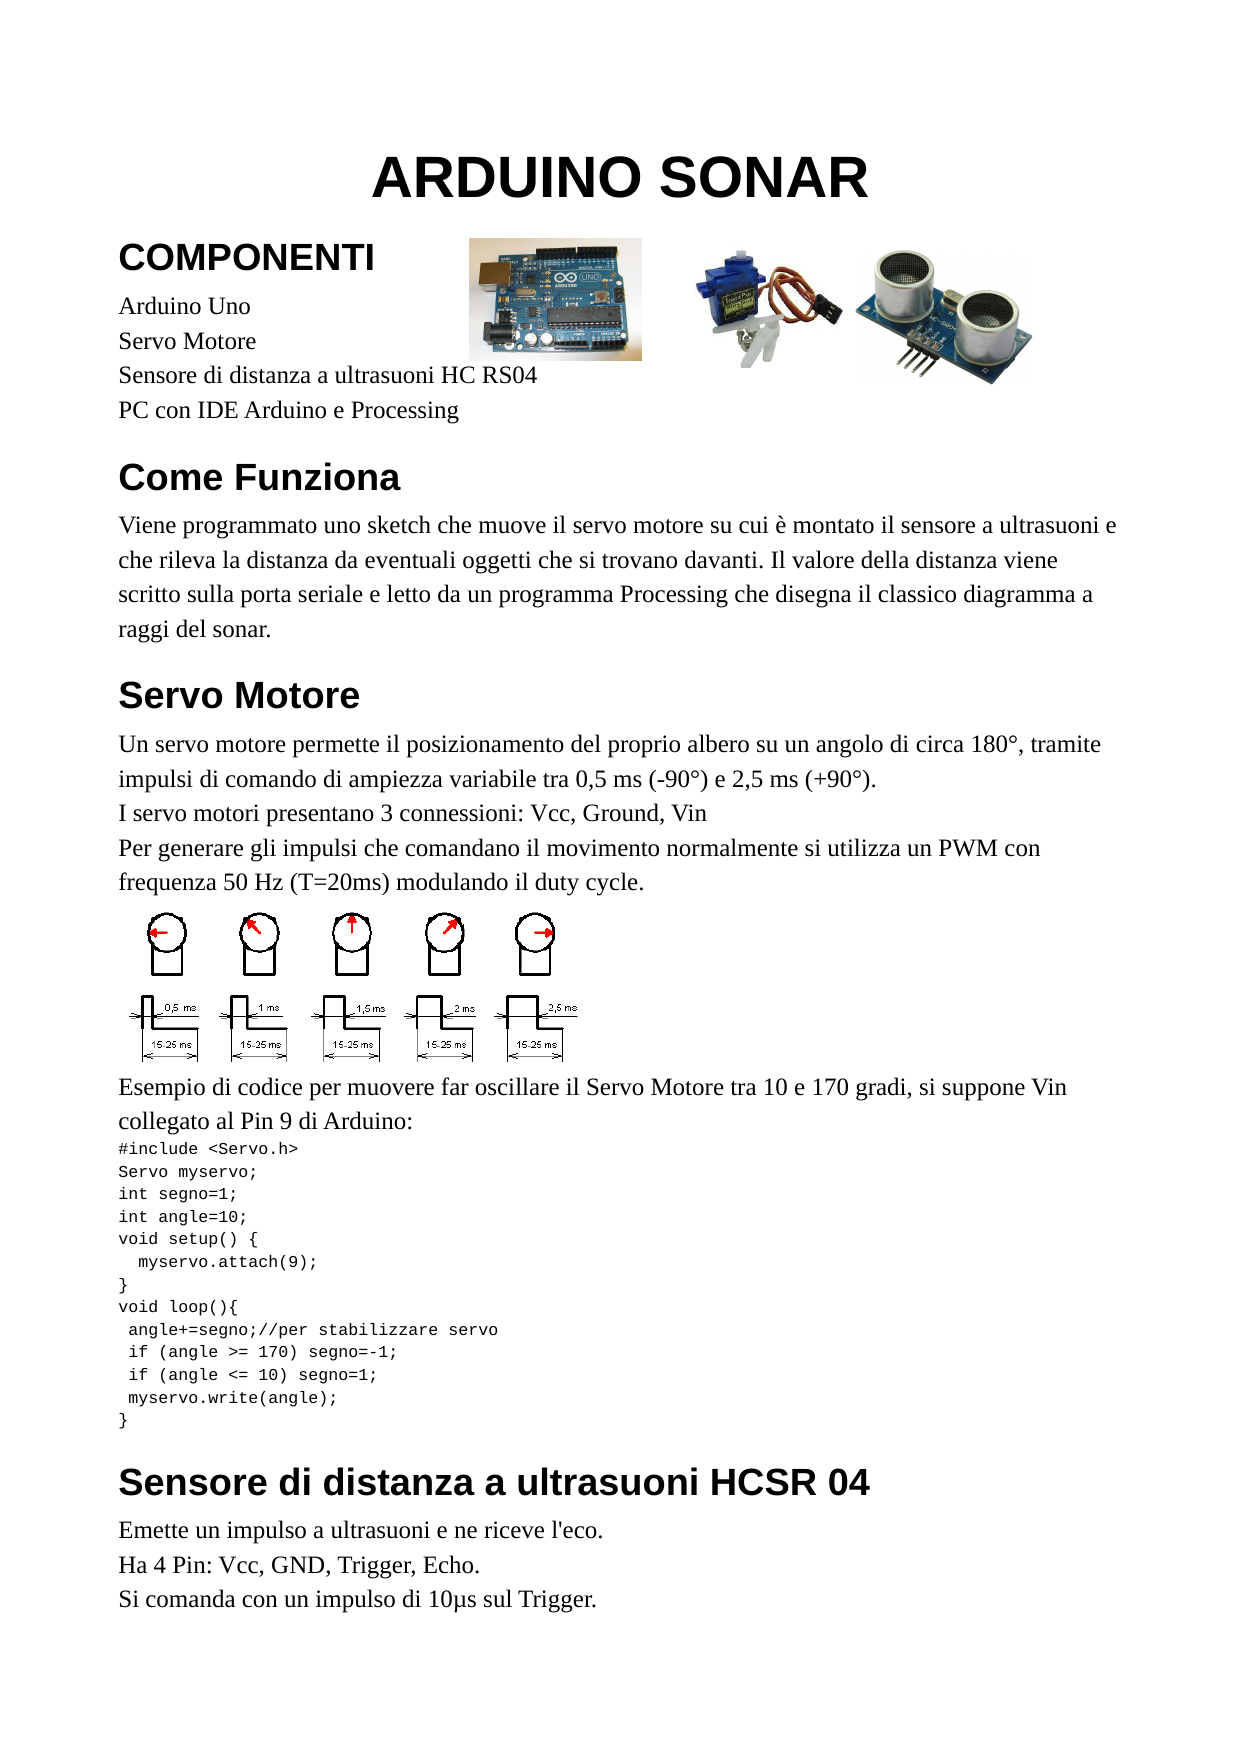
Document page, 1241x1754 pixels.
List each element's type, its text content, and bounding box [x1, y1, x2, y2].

text Arduino Uno [118, 291, 469, 320]
text myservo.attach(9); [118, 1253, 1122, 1272]
text } [118, 1276, 1122, 1295]
text if (angle >= 170) segno=-1; [118, 1344, 1122, 1363]
text [642, 291, 694, 320]
subtitle COMPONENTI [118, 235, 1122, 279]
text I servo motori presentano 3 connessioni: Vcc, Ground, Vin [118, 798, 1122, 827]
text Esempio di codice per muovere far oscillare il Servo Motore tra 10 e 170 gradi, si suppone Vin collegato al Pin 9 di Arduino: [118, 902, 1122, 1135]
text int angle=10; [118, 1208, 1122, 1227]
text if (angle <= 10) segno=1; [118, 1367, 1122, 1385]
text [642, 326, 694, 354]
text void setup() { [118, 1231, 1122, 1250]
text [1034, 291, 1122, 320]
text angle+=segno;//per stabilizzare servo [118, 1321, 1122, 1340]
picture [126, 903, 578, 1066]
text Viene programmato uno sketch che muove il servo motore su cui è montato il sensore a ultrasuoni e che rileva la distanza da eventuali oggetti che si trovano davanti. Il valore della distanza viene scritto sulla porta seriale e letto da un programma Processing che disegna il classico diagramma a raggi del sonar. [118, 510, 1122, 643]
text [1034, 326, 1122, 354]
subtitle Servo Motore [118, 673, 1122, 717]
picture [694, 241, 845, 368]
text Servo Motore [118, 326, 469, 354]
text Un servo motore permette il posizionamento del proprio albero su un angolo di circa 180°, tramite impulsi di comando di ampiezza variabile tra 0,5 ms (-90°) e 2,5 ms (+90°). [118, 729, 1122, 793]
text PC con IDE Arduino e Processing [118, 395, 1122, 423]
text Per generare gli impulsi che comandano il movimento normalmente si utilizza un PWM con frequenza 50 Hz (T=20ms) modulando il duty cycle. [118, 833, 1122, 896]
text int segno=1; [118, 1186, 1122, 1204]
subtitle Sensore di distanza a ultrasuoni HCSR 04 [118, 1459, 1122, 1503]
text Ha 4 Pin: Vcc, GND, Trigger, Echo. [118, 1550, 1122, 1579]
subtitle Come Funziona [118, 454, 1122, 498]
picture [854, 248, 1034, 386]
text [845, 326, 854, 354]
title ARDUINO SONAR [118, 143, 1122, 210]
text [845, 291, 854, 320]
picture [469, 238, 642, 361]
text void loop(){ [118, 1299, 1122, 1318]
text } [118, 1412, 1122, 1431]
text Servo myservo; [118, 1163, 1122, 1182]
text #include <Servo.h> [118, 1141, 1122, 1159]
text Si comanda con un impulso di 10µs sul Trigger. [118, 1584, 1122, 1613]
text Sensore di distanza a ultrasuoni HC RS04 [118, 360, 1122, 389]
text myservo.write(angle); [118, 1389, 1122, 1408]
text Emette un impulso a ultrasuoni e ne riceve l'eco. [118, 1516, 1122, 1544]
